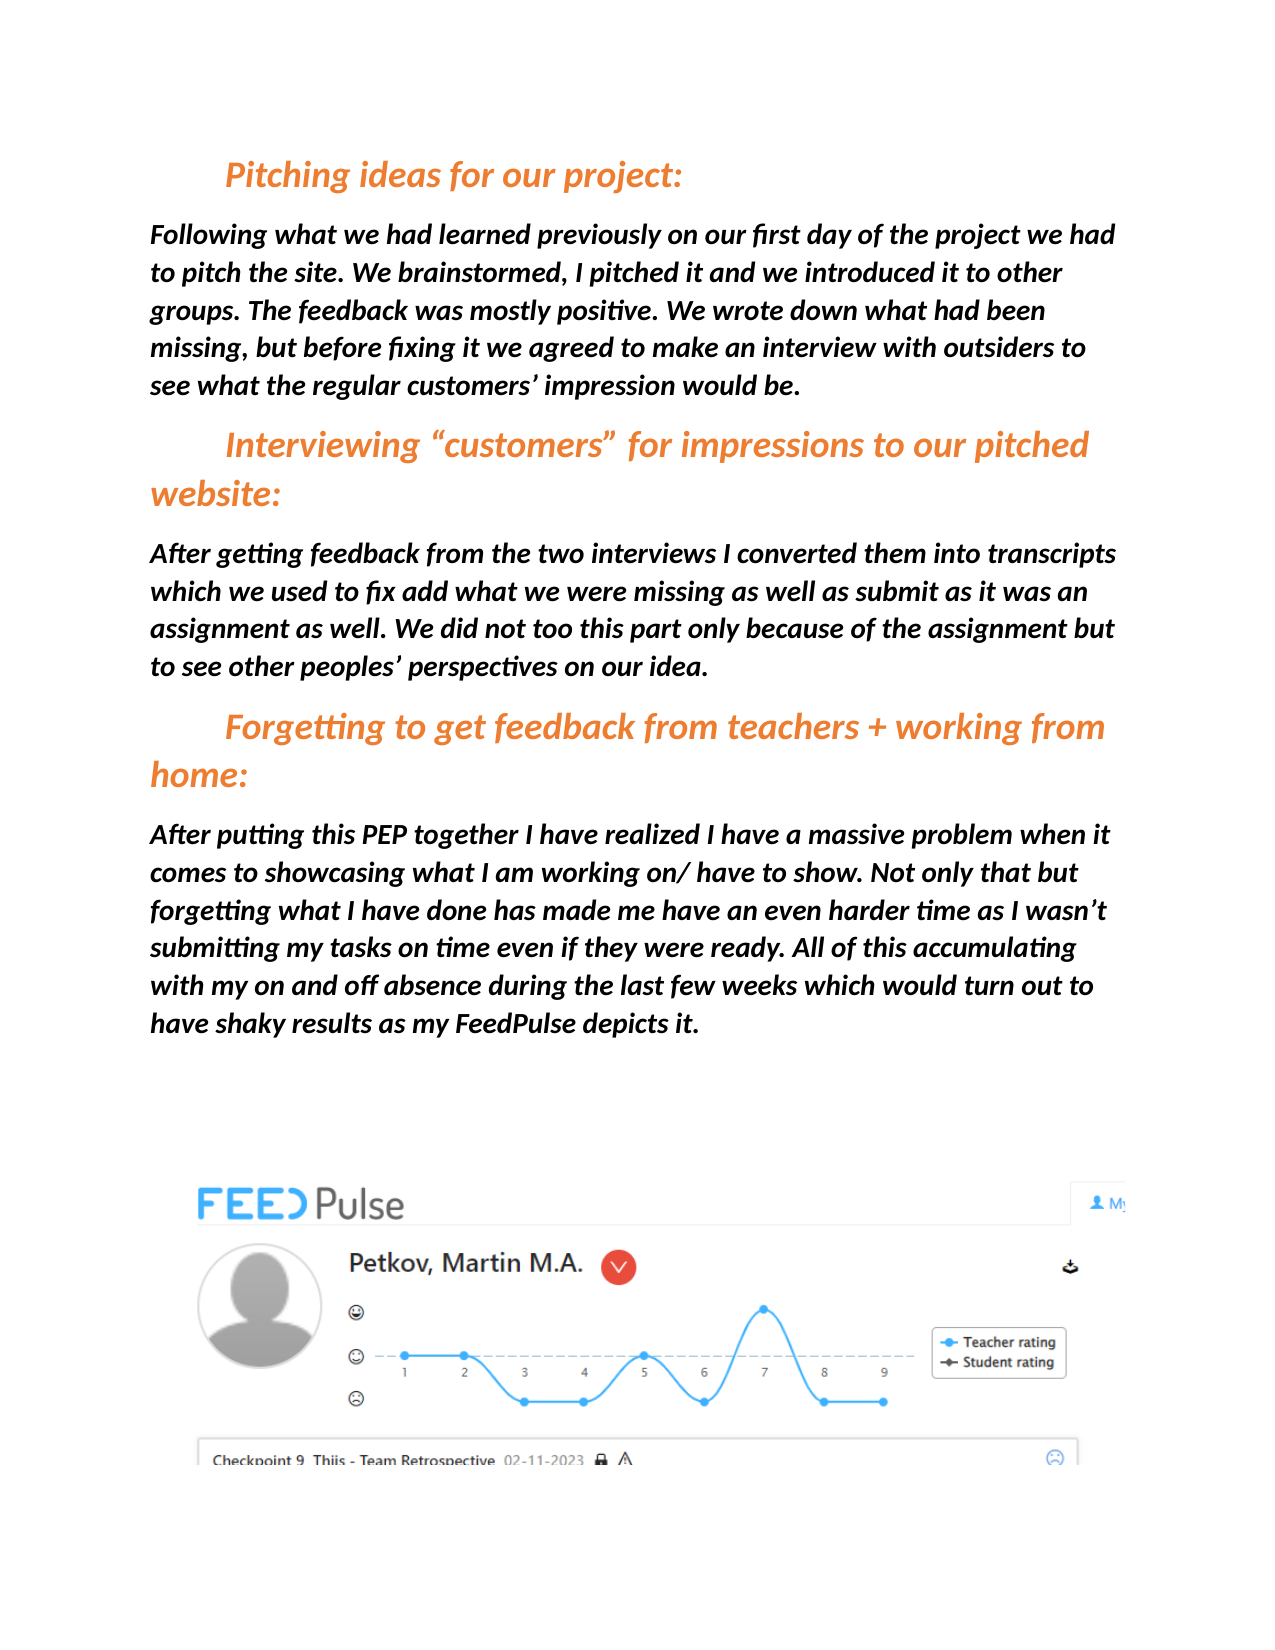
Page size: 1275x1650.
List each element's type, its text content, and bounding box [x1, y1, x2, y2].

text After putting this PEP together I have realized I have a massive problem when it comes to showcasing what I am working on/ have to show. Not only that but forgetting what I have done has made me have an even harder time as I wasn’t submitting my tasks on time even if they were ready. All of this accumulating with my on and off absence during the last few weeks which would turn out to have shaky results as my FeedPulse depicts it. [150, 816, 1125, 1041]
text Following what we had learned previously on our first day of the project we had to pitch the site. We brainstormed, I pitched it and we introduced it to other groups. The feedback was mostly positive. We wrote down what had been missing, but before fixing it we agreed to make an interview with outsiders to see what the regular customers’ impression would be. [150, 216, 1125, 403]
text After getting feedback from the two interviews I converted them into transcripts which we used to fix add what we were missing as well as submit as it was an assignment as well. We did not too this part only because of the assignment but to see other peoples’ perspectives on our idea. [150, 535, 1125, 684]
text Forgetting to get feedback from teachers + working from home: [150, 703, 1125, 797]
text Pitching ideas for our project: [150, 151, 1125, 197]
text Interviewing “customers” for impressions to our pitched website: [150, 421, 1125, 516]
